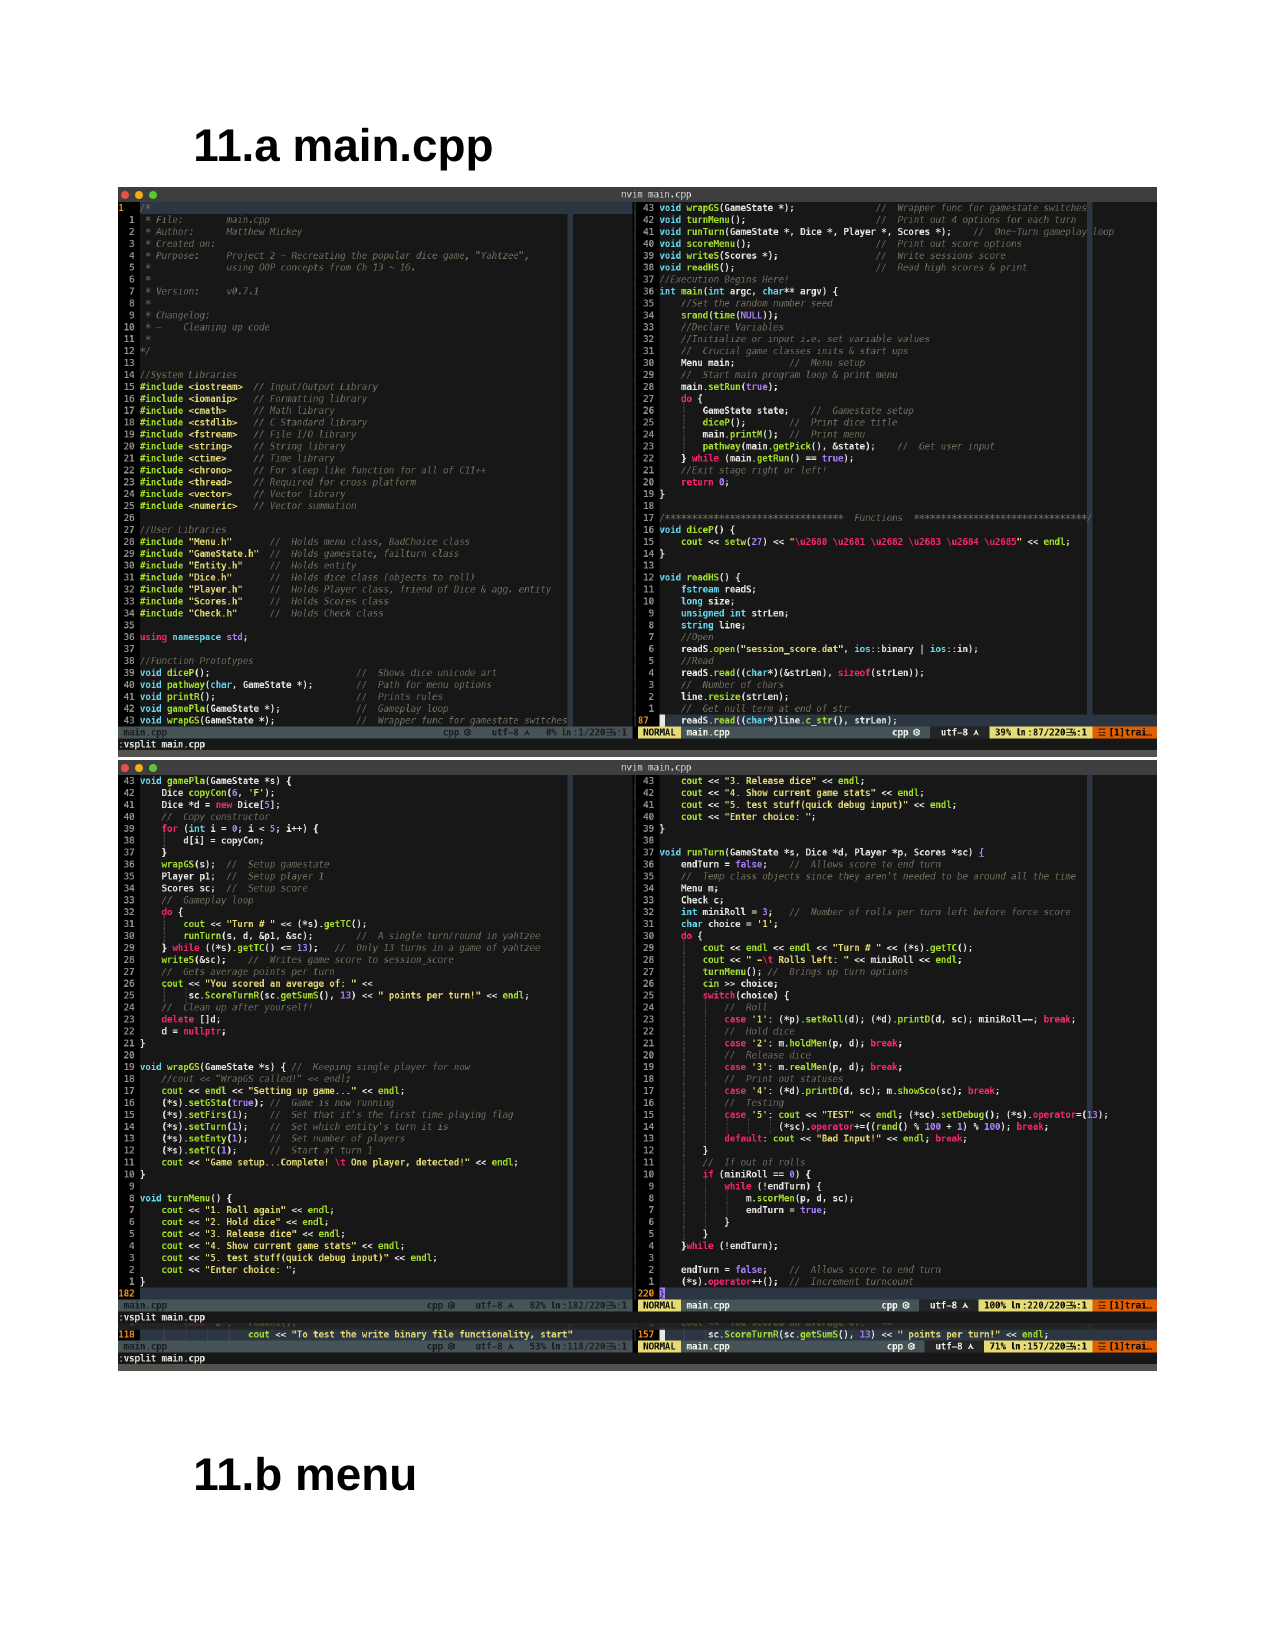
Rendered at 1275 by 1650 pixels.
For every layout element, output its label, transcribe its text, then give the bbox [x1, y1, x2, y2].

picture [118, 187, 1157, 757]
list 11.b menu [156, 1448, 1157, 1500]
picture [118, 760, 1157, 1371]
list 11.a main.cpp [156, 118, 1157, 171]
